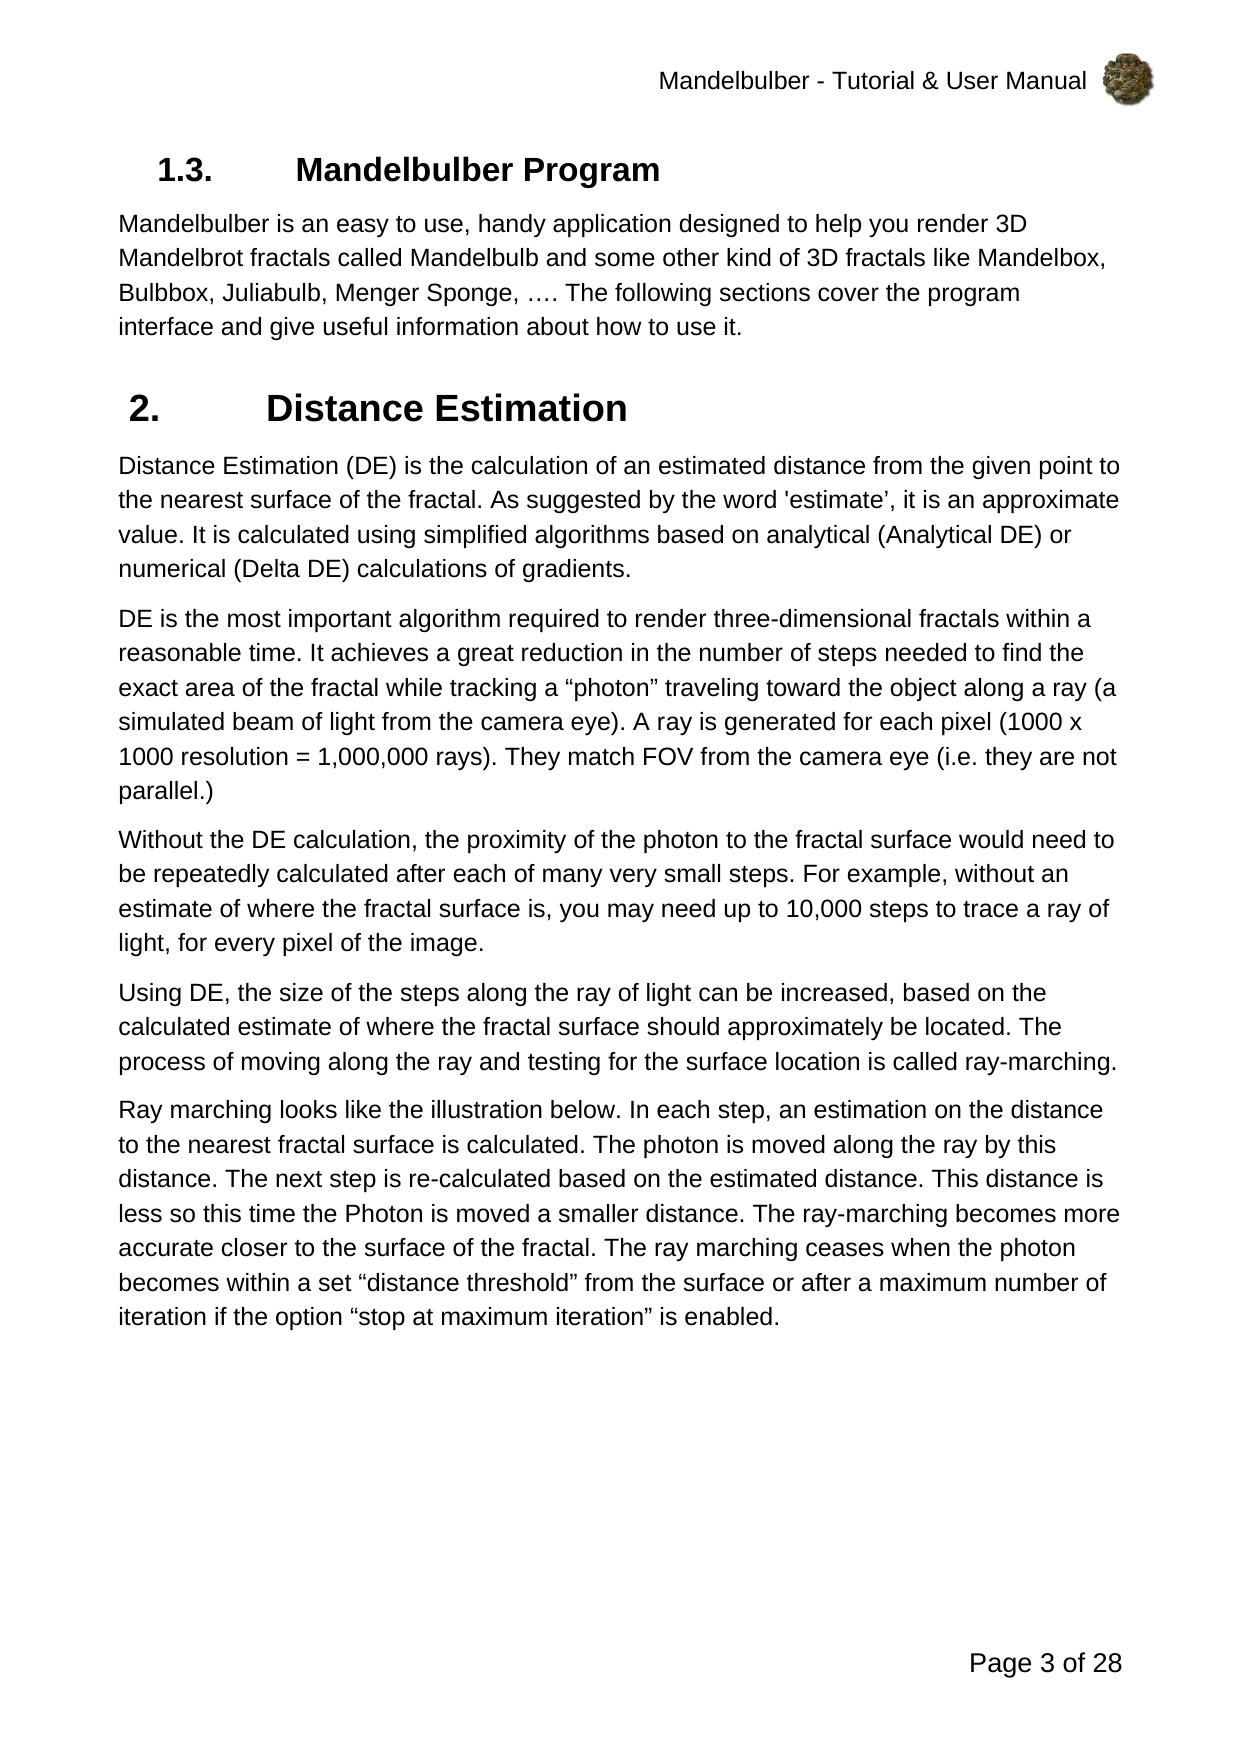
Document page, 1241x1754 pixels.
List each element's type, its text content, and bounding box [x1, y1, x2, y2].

subtitle Distance Estimation [118, 386, 1122, 430]
text Distance Estimation (DE) is the calculation of an estimated distance from the given point to the nearest surface of the fractal. As suggested by the word 'estimate’, it is an approximate value. It is calculated using simplified algorithms based on analytical (Analytical DE) or numerical (Delta DE) calculations of gradients. [118, 451, 1122, 583]
text Without the DE calculation, the proximity of the photon to the fractal surface would need to be repeatedly calculated after each of many very small steps. For example, without an estimate of where the fractal surface is, you may need up to 10,000 steps to trace a ray of light, for every pixel of the image. [118, 825, 1122, 957]
text Using DE, the size of the steps along the ray of light can be increased, based on the calculated estimate of where the fractal surface should approximately be located. The process of moving along the ray and testing for the surface location is called ray-marching. [118, 977, 1122, 1075]
text Ray marching looks like the illustration below. In each step, an estimation on the distance to the nearest fractal surface is calculated. The photon is moved along the ray by this distance. The next step is re-calculated based on the estimated distance. This distance is less so this time the Photon is moved a smaller distance. The ray-marching becomes more accurate closer to the surface of the fractal. The ray marching ceases when the photon becomes within a set “distance threshold” from the surface or after a maximum number of iteration if the option “stop at maximum iteration” is enabled. [118, 1096, 1122, 1331]
text DE is the most important algorithm required to render three-dimensional fractals within a reasonable time. It achieves a great reduction in the number of steps needed to find the exact area of the fractal while tracking a “photon” traveling toward the object along a ray (a simulated beam of light from the camera eye). A ray is generated for each pixel (1000 x 1000 resolution = 1,000,000 rays). They match FOV from the camera eye (i.e. they are not parallel.) [118, 603, 1122, 805]
subtitle Mandelbulber Program [148, 150, 1122, 188]
picture [1099, 51, 1156, 108]
text Mandelbulber is an easy to use, handy application designed to help you render 3D Mandelbrot fractals called Mandelbulb and some other kind of 3D fractals like Mandelbox, Bulbbox, Juliabulb, Menger Sponge, …. The following sections cover the program interface and give useful information about how to use it. [118, 209, 1122, 341]
